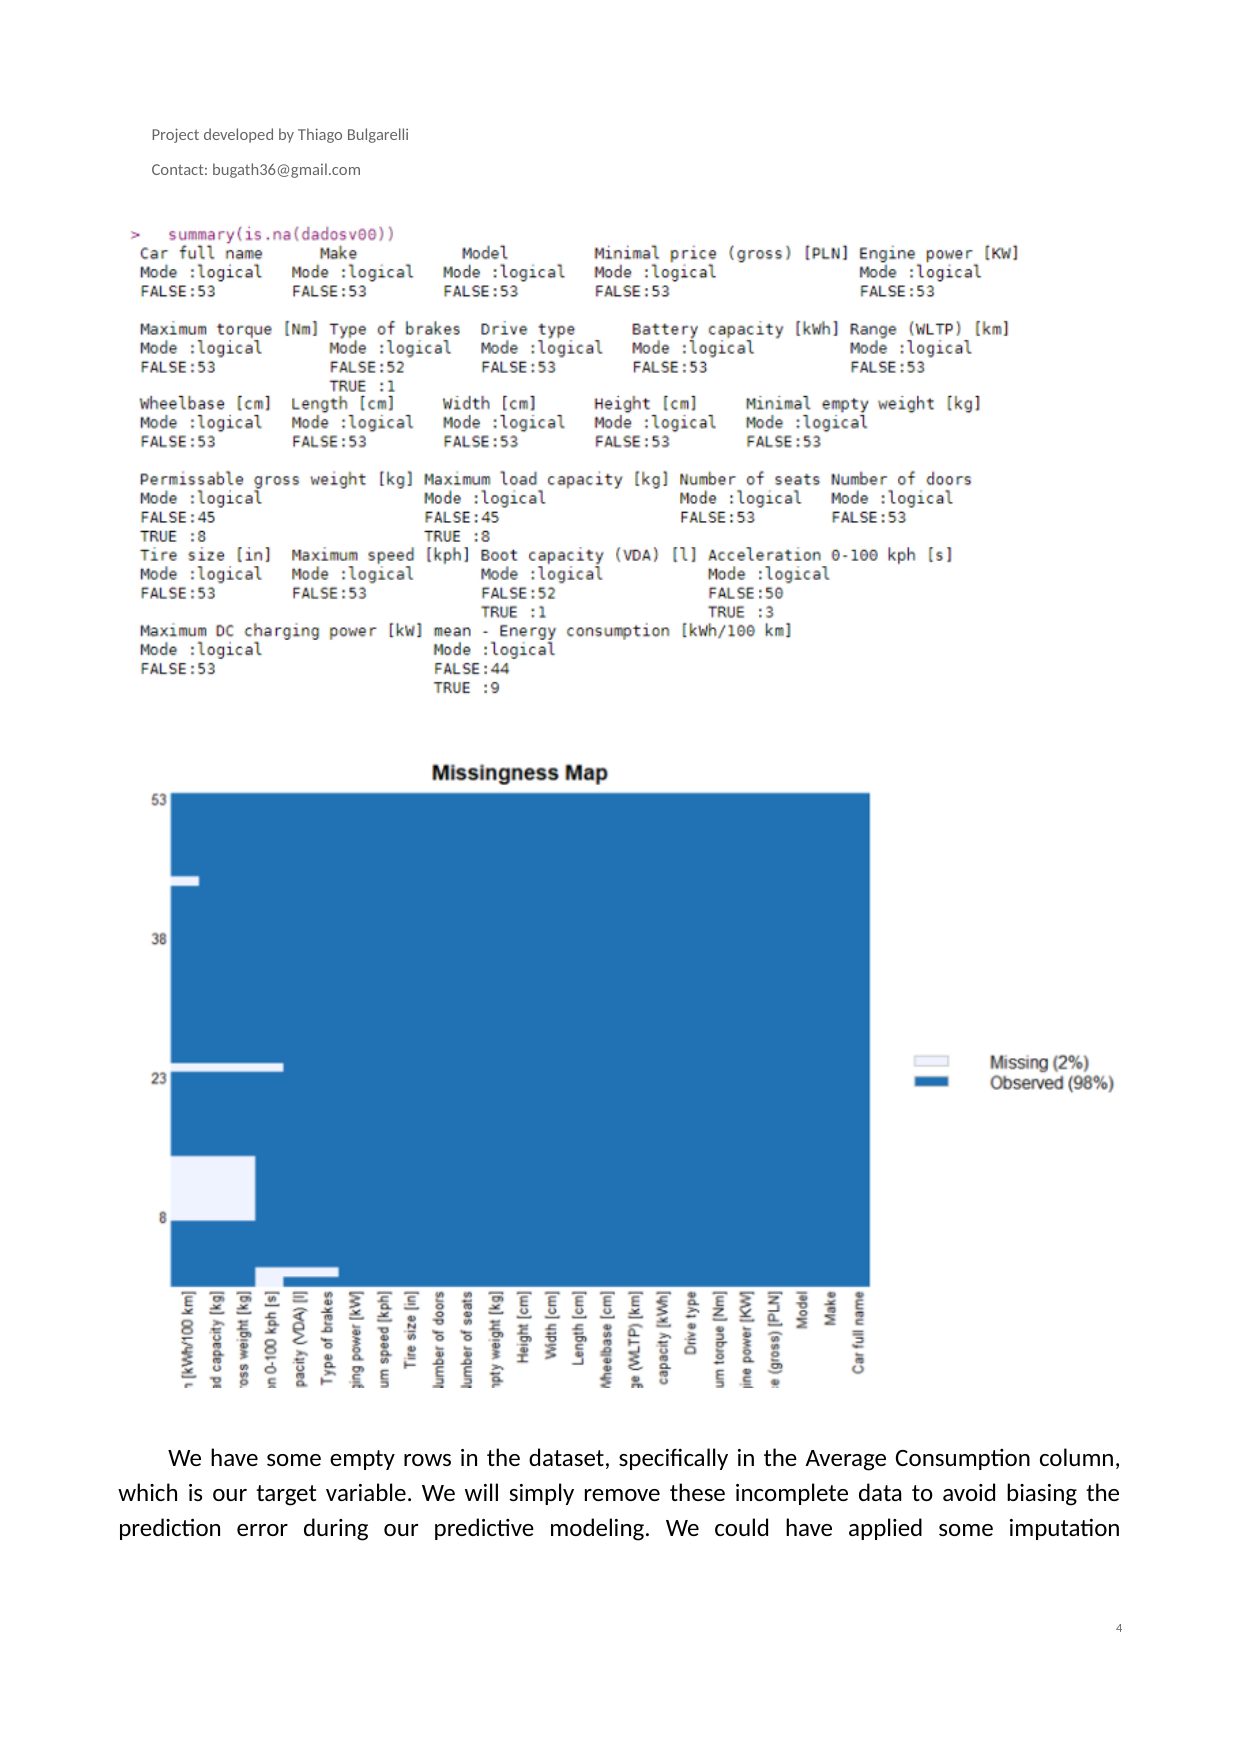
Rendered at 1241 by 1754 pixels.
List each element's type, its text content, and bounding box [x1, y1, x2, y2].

picture [122, 751, 1118, 1388]
text We have some empty rows in the dataset, specifically in the Average Consumption column, which is our target variable. We will simply remove these incomplete data to avoid biasing the prediction error during our predictive modeling. We could have applied some imputation [118, 1442, 1122, 1542]
picture [118, 223, 1114, 698]
